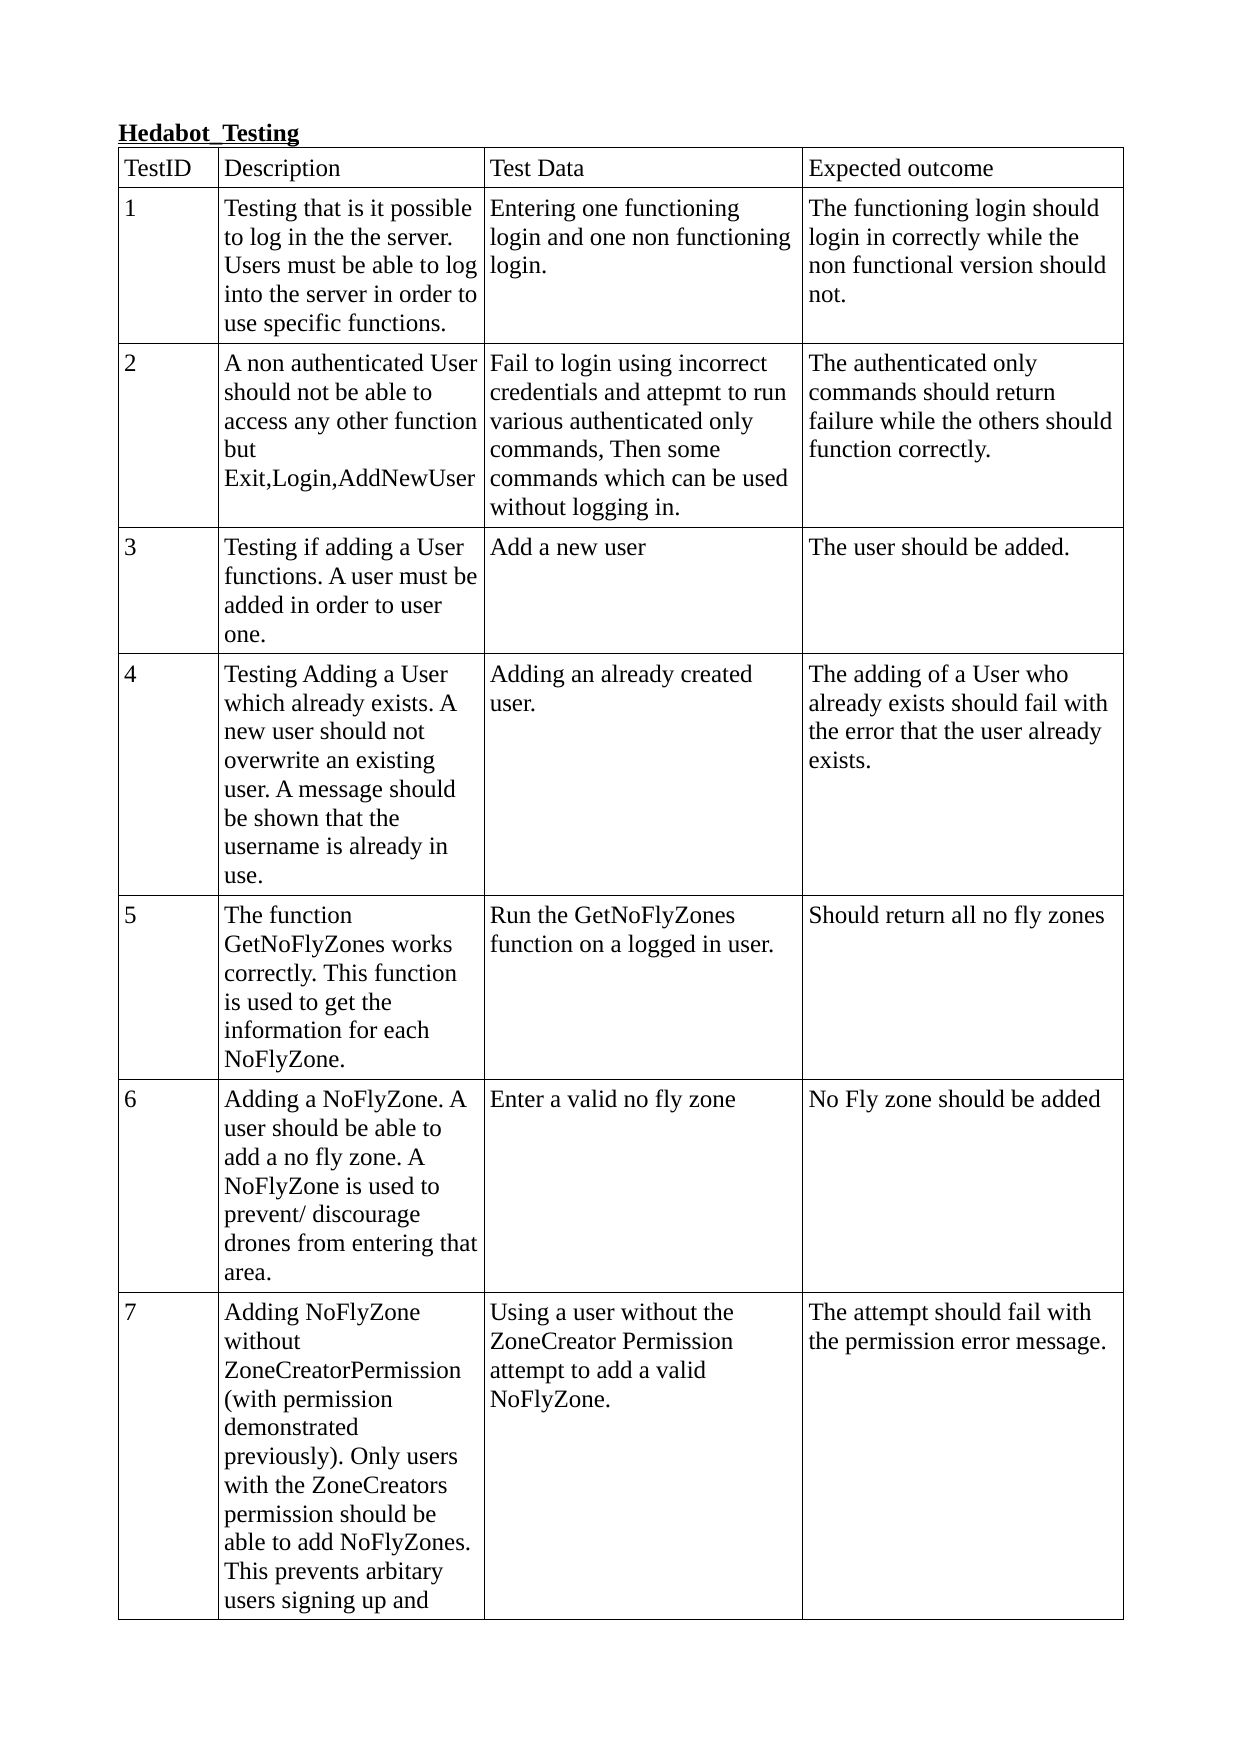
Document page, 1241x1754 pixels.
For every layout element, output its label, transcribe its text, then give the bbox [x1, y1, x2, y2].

table_cell Using a user without the ZoneCreator Permission attempt to add a valid NoFlyZone. [485, 1293, 802, 1619]
table_cell The authenticated only commands should return failure while the others should function correctly. [803, 344, 1123, 527]
table_header Test Data [485, 148, 802, 187]
table_cell Adding an already created user. [485, 654, 802, 895]
table_cell Testing Adding a User which already exists. A new user should not overwrite an existing user. A message should be shown that the username is already in use. [219, 654, 484, 895]
table_header Expected outcome [803, 148, 1123, 187]
table_cell 4 [119, 654, 218, 895]
table_header TestID [119, 148, 218, 187]
table_cell No Fly zone should be added [803, 1080, 1123, 1292]
table_cell 6 [119, 1080, 218, 1292]
table_cell Should return all no fly zones [803, 896, 1123, 1079]
table_cell 5 [119, 896, 218, 1079]
table_cell 7 [119, 1293, 218, 1619]
table_cell Testing that is it possible to log in the the server. Users must be able to log into the server in order to use specific functions. [219, 188, 484, 342]
table_cell Fail to login using incorrect credentials and attepmt to run various authenticated only commands, Then some commands which can be used without logging in. [485, 344, 802, 527]
table_cell Adding a NoFlyZone. A user should be able to add a no fly zone. A NoFlyZone is used to prevent/ discourage drones from entering that area. [219, 1080, 484, 1292]
table_cell The adding of a User who already exists should fail with the error that the user already exists. [803, 654, 1123, 895]
table_cell 3 [119, 528, 218, 653]
table_cell The user should be added. [803, 528, 1123, 653]
table_cell Add a new user [485, 528, 802, 653]
table_cell 1 [119, 188, 218, 342]
table_cell Testing if adding a User functions. A user must be added in order to user one. [219, 528, 484, 653]
table_cell Adding NoFlyZone without ZoneCreatorPermission (with permission demonstrated previously). Only users with the ZoneCreators permission should be able to add NoFlyZones. This prevents arbitary users signing up and [219, 1293, 484, 1619]
table_header Description [219, 148, 484, 187]
table_cell Enter a valid no fly zone [485, 1080, 802, 1292]
text Hedabot_Testing [118, 118, 1122, 147]
table_cell 2 [119, 344, 218, 527]
table_cell Entering one functioning login and one non functioning login. [485, 188, 802, 342]
table_cell The function GetNoFlyZones works correctly. This function is used to get the information for each NoFlyZone. [219, 896, 484, 1079]
table_cell A non authenticated User should not be able to access any other function but Exit,Login,AddNewUser [219, 344, 484, 527]
table_cell Run the GetNoFlyZones function on a logged in user. [485, 896, 802, 1079]
table_cell The functioning login should login in correctly while the non functional version should not. [803, 188, 1123, 342]
table_cell The attempt should fail with the permission error message. [803, 1293, 1123, 1619]
